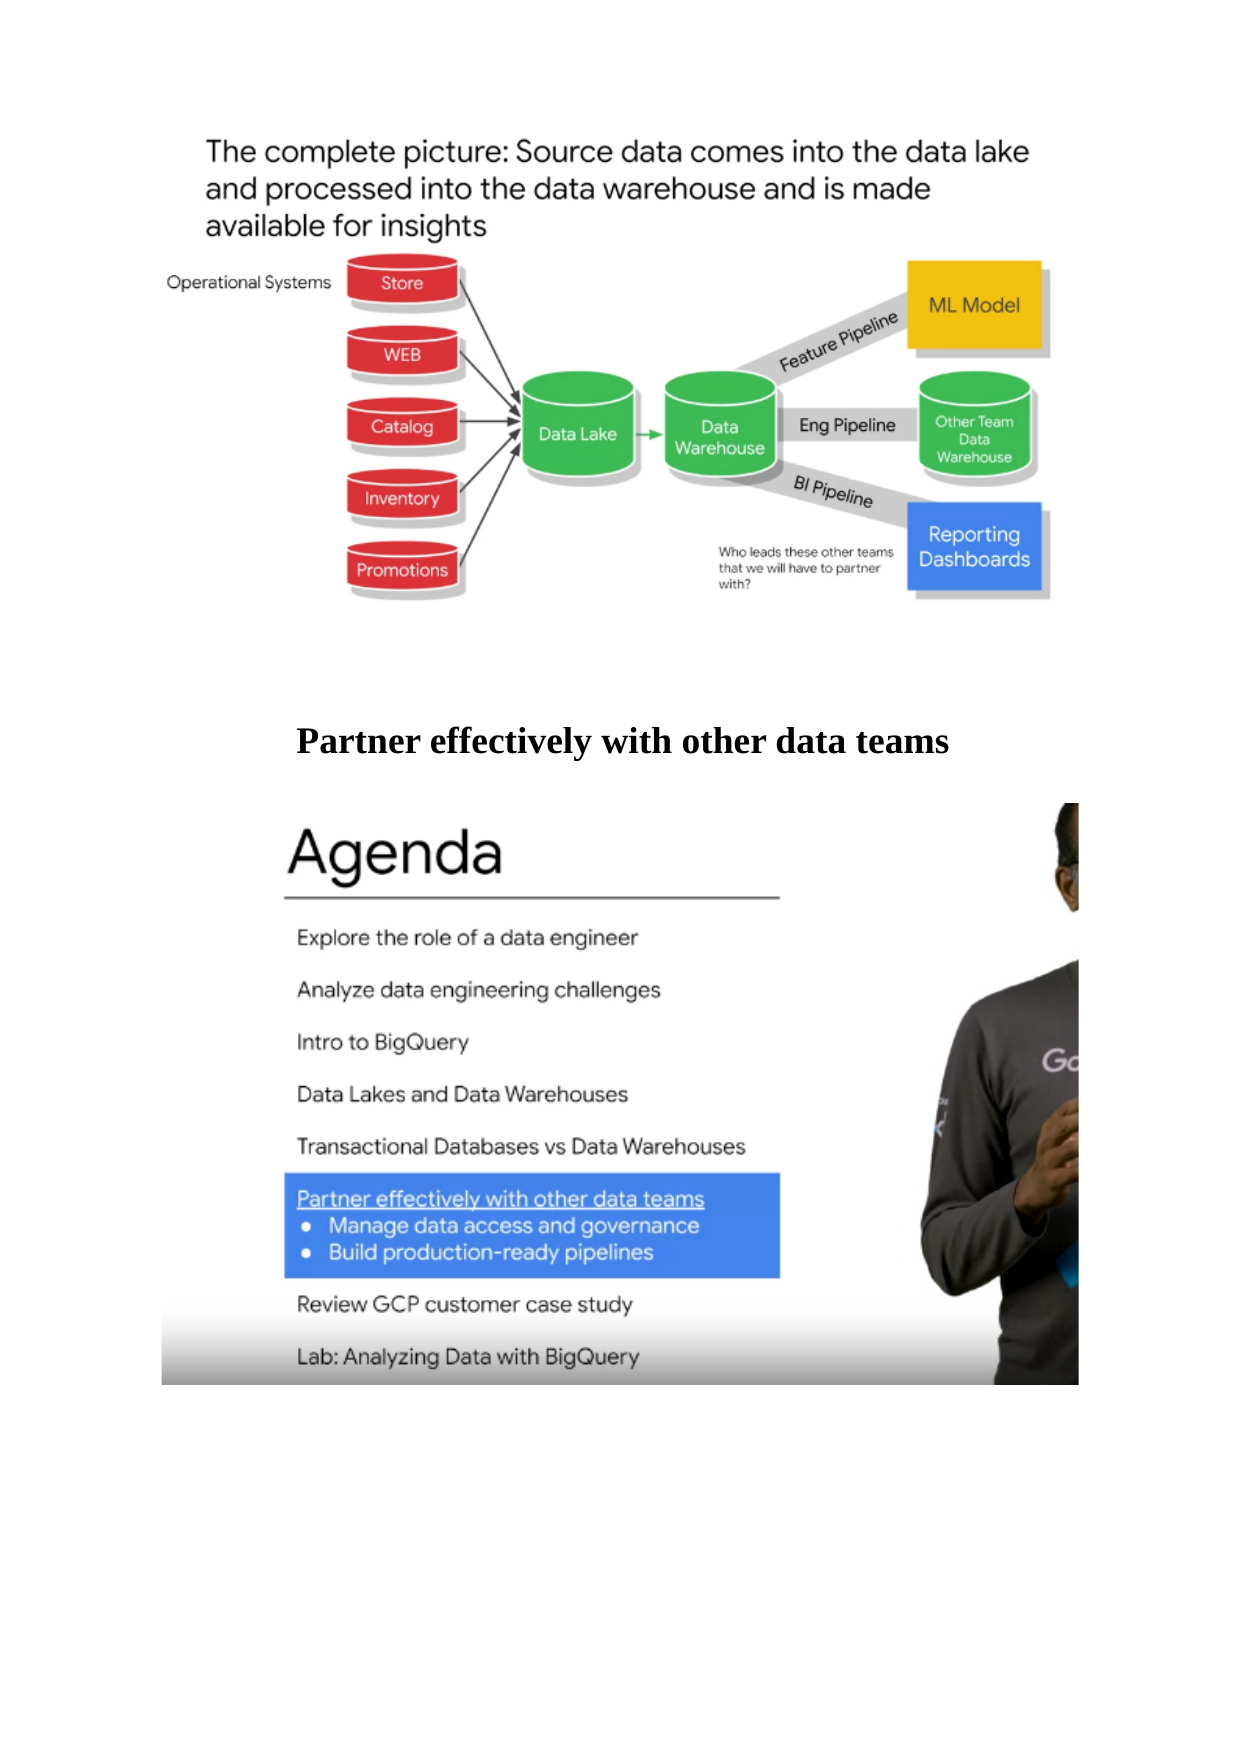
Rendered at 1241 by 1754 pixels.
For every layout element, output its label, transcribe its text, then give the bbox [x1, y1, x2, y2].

subtitle Partner effectively with other data teams [118, 719, 1122, 762]
picture [118, 118, 1123, 608]
picture [161, 803, 1079, 1385]
